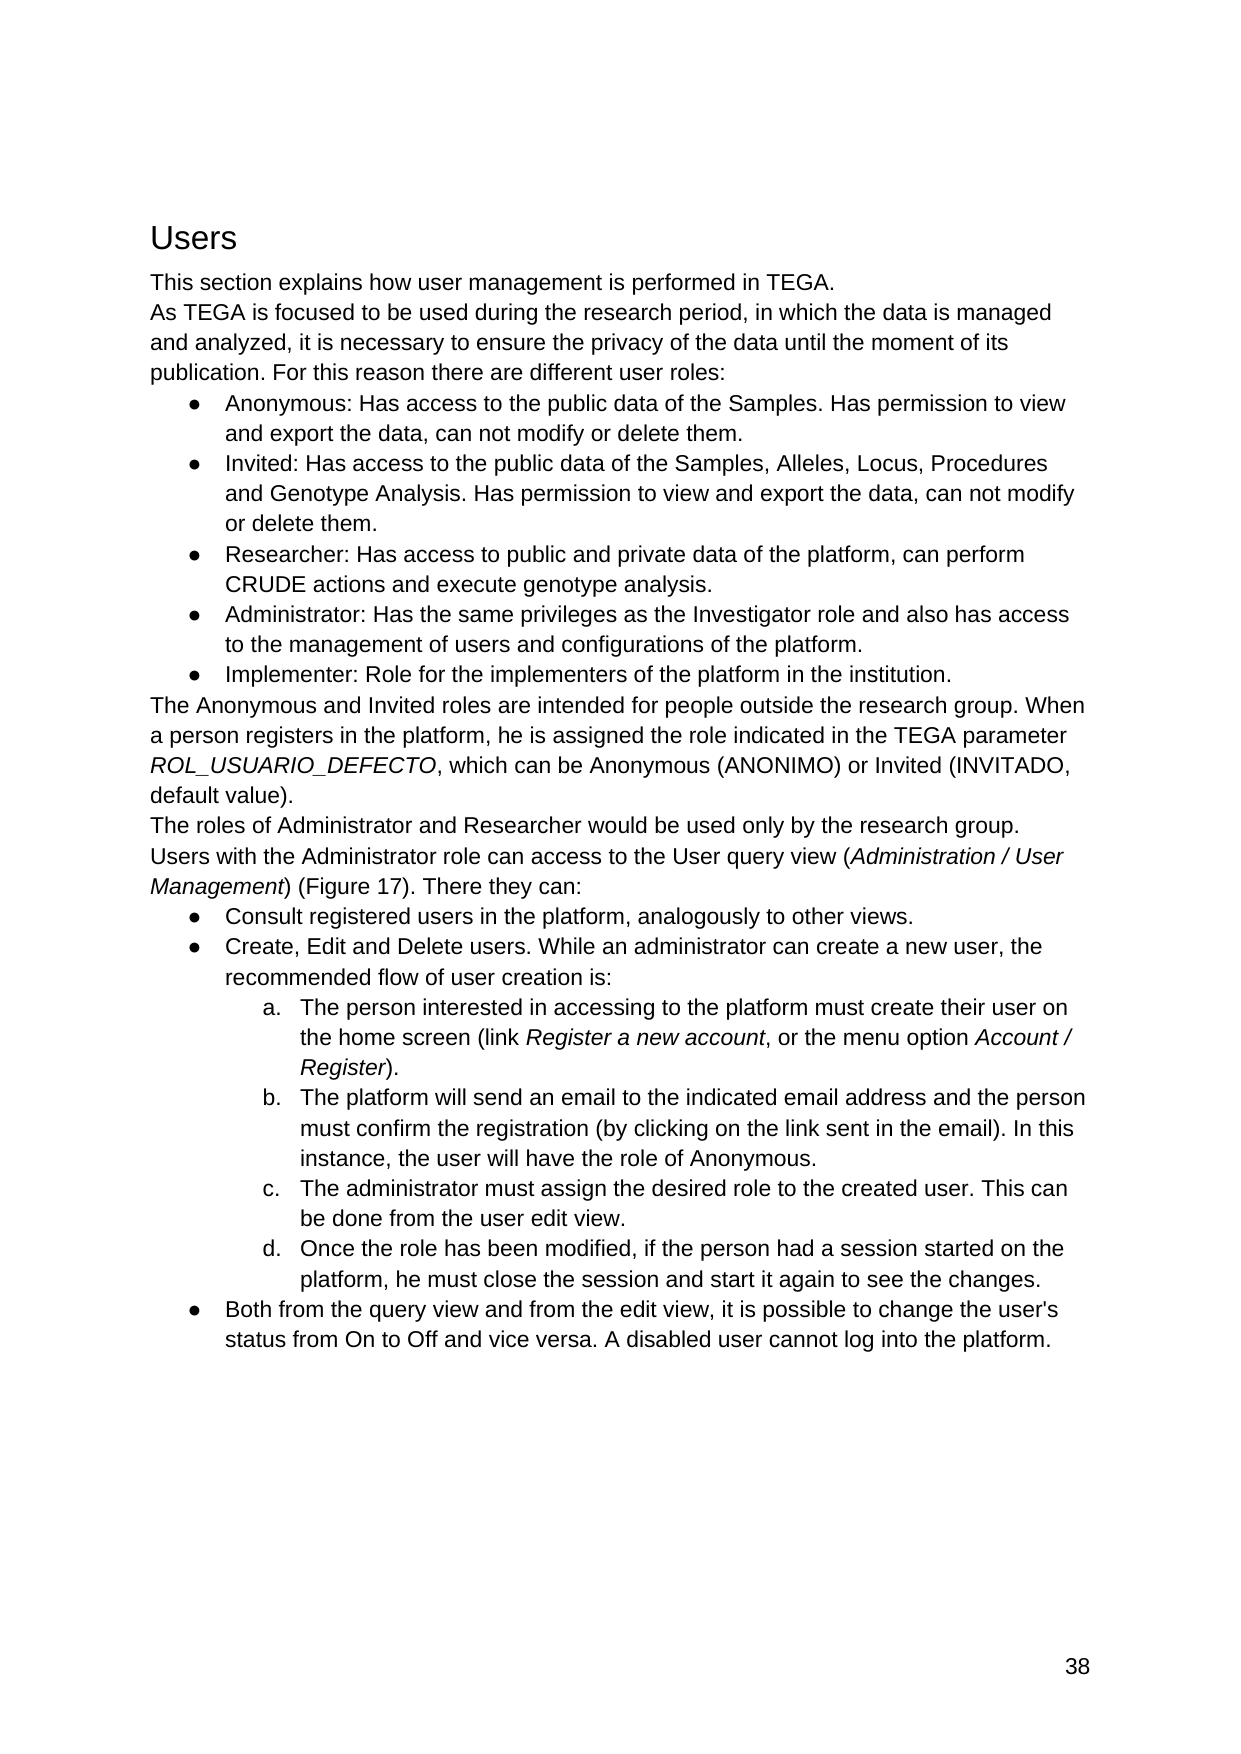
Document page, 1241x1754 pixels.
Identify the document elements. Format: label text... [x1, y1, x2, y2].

list Researcher: Has access to public and private data of the platform, can perform CRUDE actions and execute genotype analysis. [187, 541, 1090, 597]
text Users with the Administrator role can access to the User query view (Administration / User Management) (Figure 17). There they can: [150, 843, 1090, 899]
list Anonymous: Has access to the public data of the Samples. Has permission to view and export the data, can not modify or delete them. [187, 389, 1090, 446]
list Administrator: Has the same privileges as the Investigator role and also has access to the management of users and configurations of the platform. [187, 601, 1090, 657]
list Both from the query view and from the edit view, it is possible to change the user's status from On to Off and vice versa. A disabled user cannot log into the platform. [187, 1296, 1090, 1352]
text As TEGA is focused to be used during the research period, in which the data is managed and analyzed, it is necessary to ensure the privacy of the data until the moment of its publication. For this reason there are different user roles: [150, 299, 1090, 386]
text The Anonymous and Invited roles are intended for people outside the research group. When a person registers in the platform, he is assigned the role indicated in the TEGA parameter ROL_USUARIO_DEFECTO, which can be Anonymous (ANONIMO) or Invited (INVITADO, default value). [150, 692, 1090, 808]
list The person interested in accessing to the platform must create their user on the home screen (link Register a new account, or the menu option Account / Register). [262, 994, 1090, 1080]
list The platform will send an email to the indicated email address and the person must confirm the registration (by clicking on the link sent in the email). In this instance, the user will have the role of Anonymous. [262, 1084, 1090, 1171]
text This section explains how user management is performed in TEGA. [150, 269, 1090, 295]
list Consult registered users in the platform, analogously to other views. [187, 903, 1090, 929]
list The administrator must assign the desired role to the created user. This can be done from the user edit view. [262, 1175, 1090, 1231]
list Once the role has been modified, if the person had a session started on the platform, he must close the session and start it again to see the changes. [262, 1235, 1090, 1292]
subtitle Users [150, 218, 1090, 256]
list Create, Edit and Delete users. While an administrator can create a new user, the recommended flow of user creation is: [187, 933, 1090, 990]
list Implementer: Role for the implementers of the platform in the institution. [187, 661, 1090, 688]
text The roles of Administrator and Researcher would be used only by the research group. [150, 812, 1090, 839]
list Invited: Has access to the public data of the Samples, Alleles, Locus, Procedures and Genotype Analysis. Has permission to view and export the data, can not modify or delete them. [187, 450, 1090, 537]
